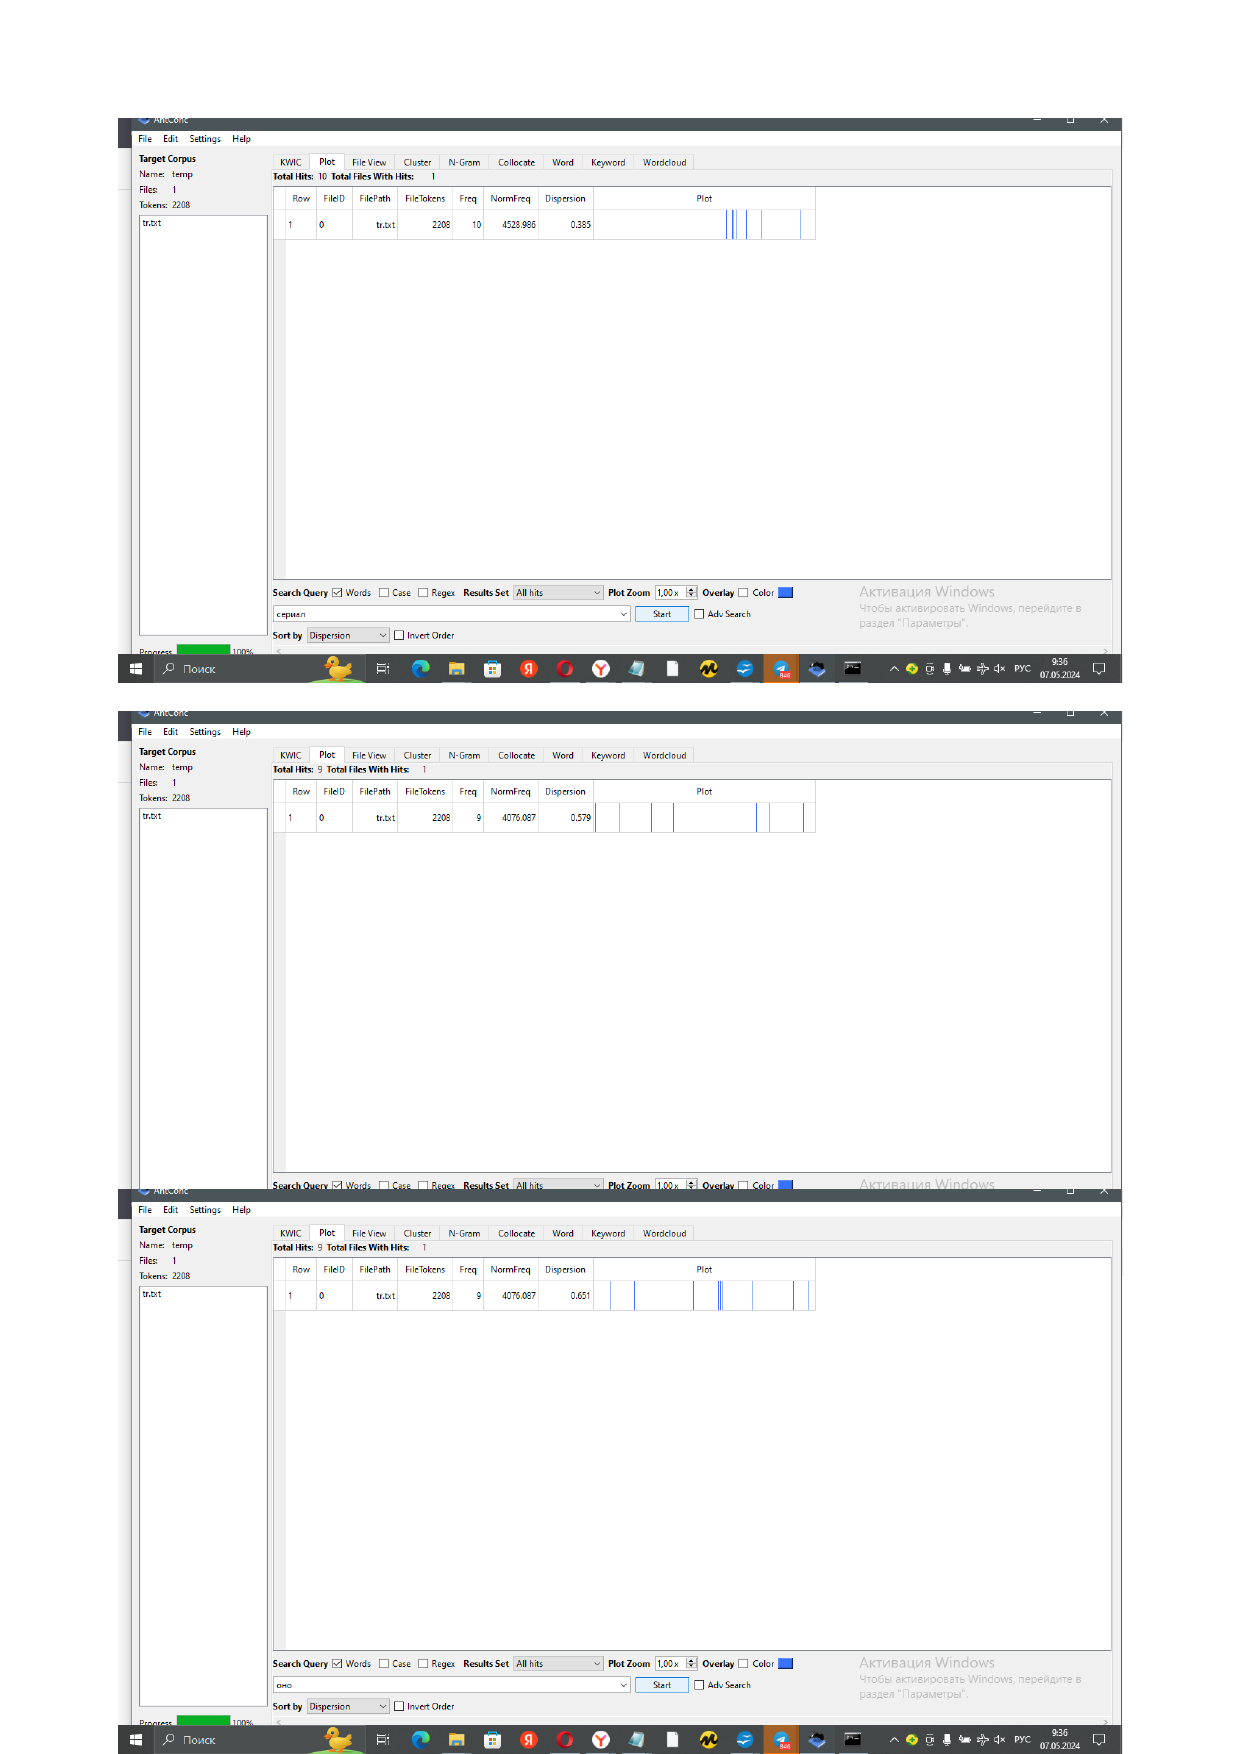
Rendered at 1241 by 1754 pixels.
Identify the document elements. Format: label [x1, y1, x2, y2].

picture [118, 118, 1123, 683]
picture [118, 711, 1123, 1754]
